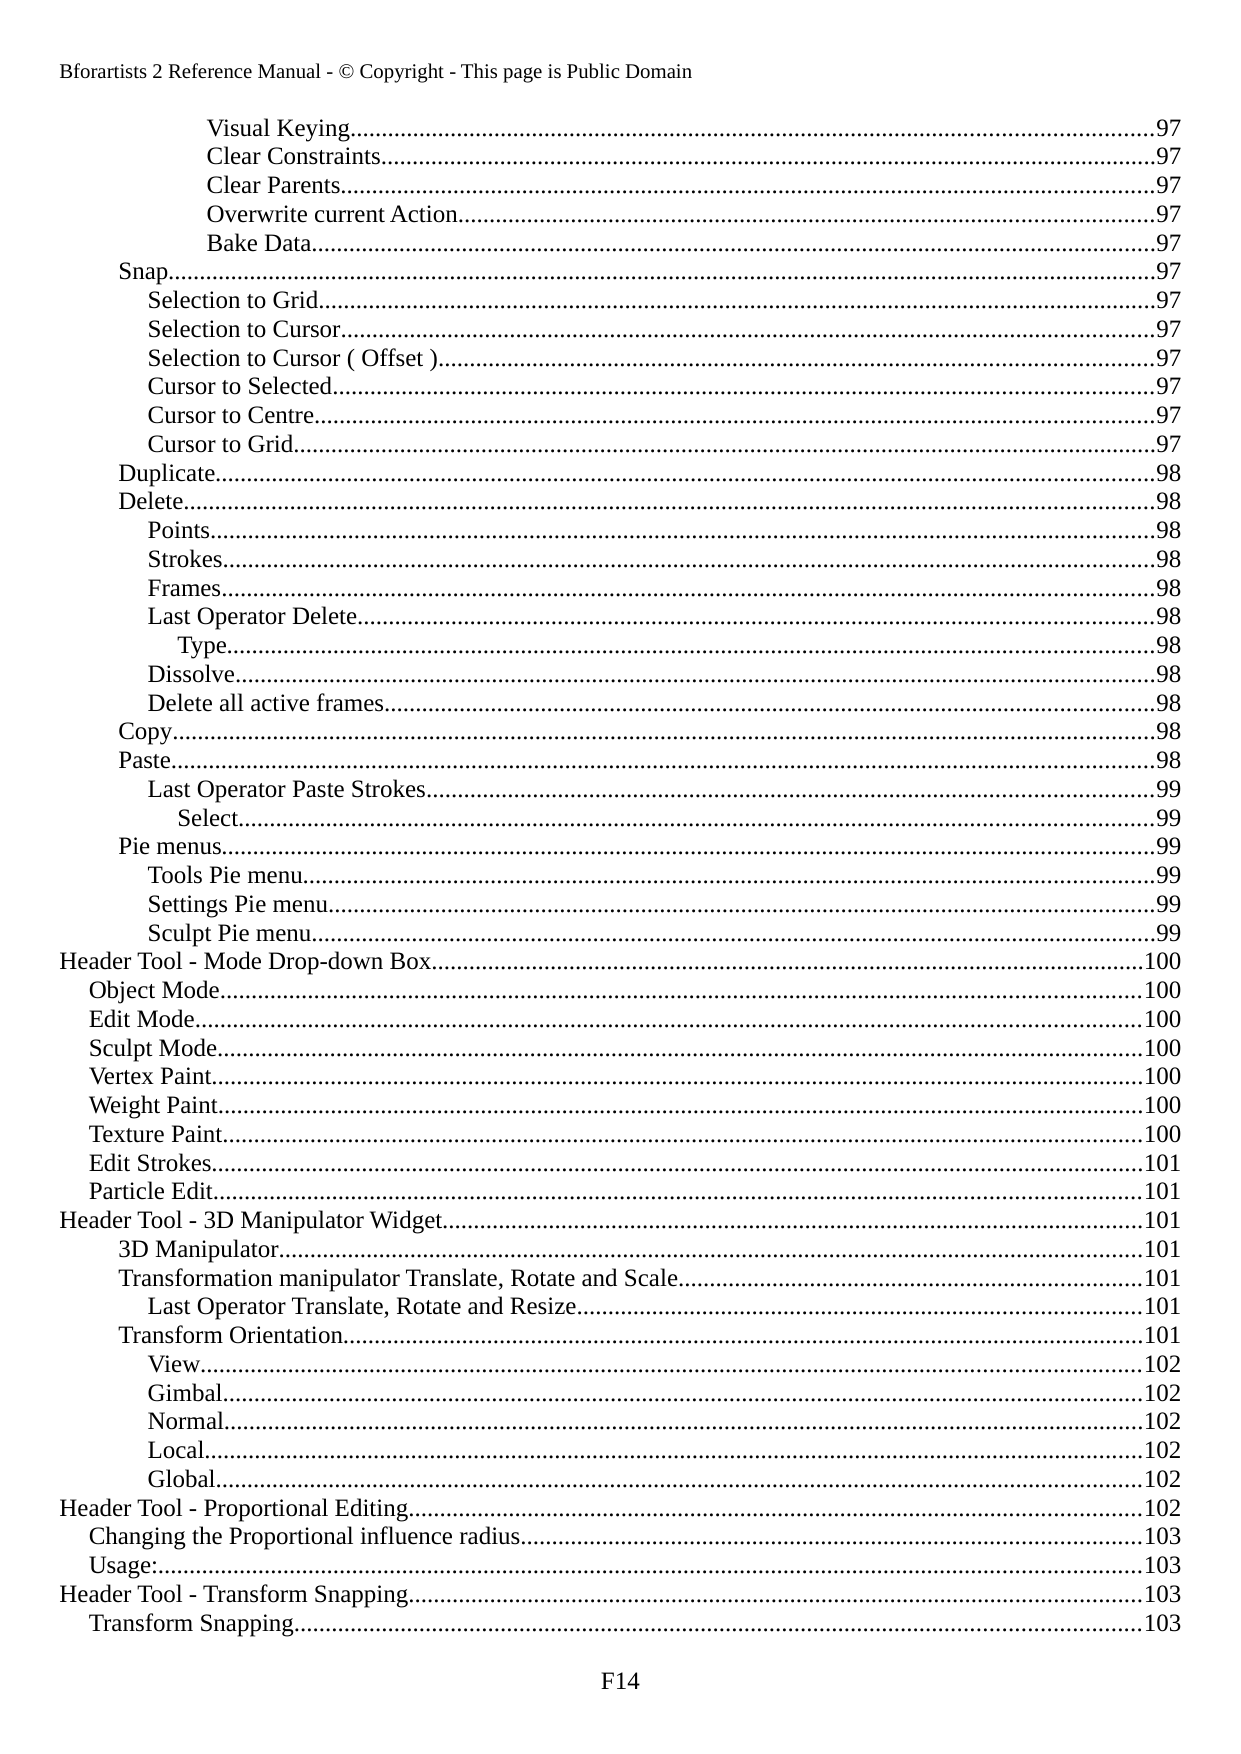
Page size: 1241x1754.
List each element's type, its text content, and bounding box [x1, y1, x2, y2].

text Strokes 98 [147, 544, 1181, 573]
text Clear Constraints 97 [206, 141, 1181, 170]
text Overwrite current Action 97 [206, 199, 1181, 228]
text Frames 98 [147, 573, 1181, 601]
text Selection to Cursor 97 [147, 314, 1181, 343]
text Snap 97 [118, 256, 1181, 285]
text Header Tool - Mode Drop-down Box 100 [59, 946, 1181, 975]
text Gimbal 102 [147, 1378, 1181, 1406]
text Transform Orientation 101 [118, 1320, 1181, 1349]
text Points 98 [147, 515, 1181, 544]
text Vertex Paint 100 [88, 1061, 1181, 1090]
text View 102 [147, 1349, 1181, 1378]
text Tools Pie menu 99 [147, 860, 1181, 889]
text Bake Data 97 [206, 228, 1181, 256]
text Type 98 [177, 630, 1181, 659]
text Settings Pie menu 99 [147, 889, 1181, 918]
text Delete all active frames 98 [147, 688, 1181, 716]
text Sculpt Pie menu 99 [147, 918, 1181, 946]
text Edit Mode 100 [88, 1004, 1181, 1033]
text Transformation manipulator Translate, Rotate and Scale 101 [118, 1263, 1181, 1291]
text Weight Paint 100 [88, 1090, 1181, 1119]
text Dissolve 98 [147, 659, 1181, 688]
text Edit Strokes 101 [88, 1148, 1181, 1176]
text Selection to Grid 97 [147, 285, 1181, 314]
text Last Operator Paste Strokes 99 [147, 774, 1181, 803]
text Header Tool - 3D Manipulator Widget 101 [59, 1205, 1181, 1234]
text Local 102 [147, 1435, 1181, 1464]
text Changing the Proportional influence radius 103 [88, 1521, 1181, 1550]
text Cursor to Selected 97 [147, 371, 1181, 400]
text Selection to Cursor ( Offset ) 97 [147, 343, 1181, 371]
text Normal 102 [147, 1406, 1181, 1435]
text Cursor to Grid 97 [147, 429, 1181, 458]
text Particle Edit 101 [88, 1176, 1181, 1205]
text Visual Keying 97 [206, 113, 1181, 141]
text Paste 98 [118, 745, 1181, 774]
text Pie menus 99 [118, 831, 1181, 860]
text Copy 98 [118, 716, 1181, 745]
text Object Mode 100 [88, 975, 1181, 1004]
text Delete 98 [118, 486, 1181, 515]
text Header Tool - Transform Snapping 103 [59, 1579, 1181, 1608]
text Transform Snapping 103 [88, 1608, 1181, 1636]
text Cursor to Centre 97 [147, 400, 1181, 429]
text Last Operator Delete 98 [147, 601, 1181, 630]
text Sculpt Mode 100 [88, 1033, 1181, 1061]
text Usage: 103 [88, 1550, 1181, 1579]
text Last Operator Translate, Rotate and Resize 101 [147, 1291, 1181, 1320]
text 3D Manipulator 101 [118, 1234, 1181, 1263]
text Global 102 [147, 1464, 1181, 1493]
text Clear Parents 97 [206, 170, 1181, 199]
text Duplicate 98 [118, 458, 1181, 486]
text Texture Paint 100 [88, 1119, 1181, 1148]
text Select 99 [177, 803, 1181, 831]
text Header Tool - Proportional Editing 102 [59, 1493, 1181, 1521]
